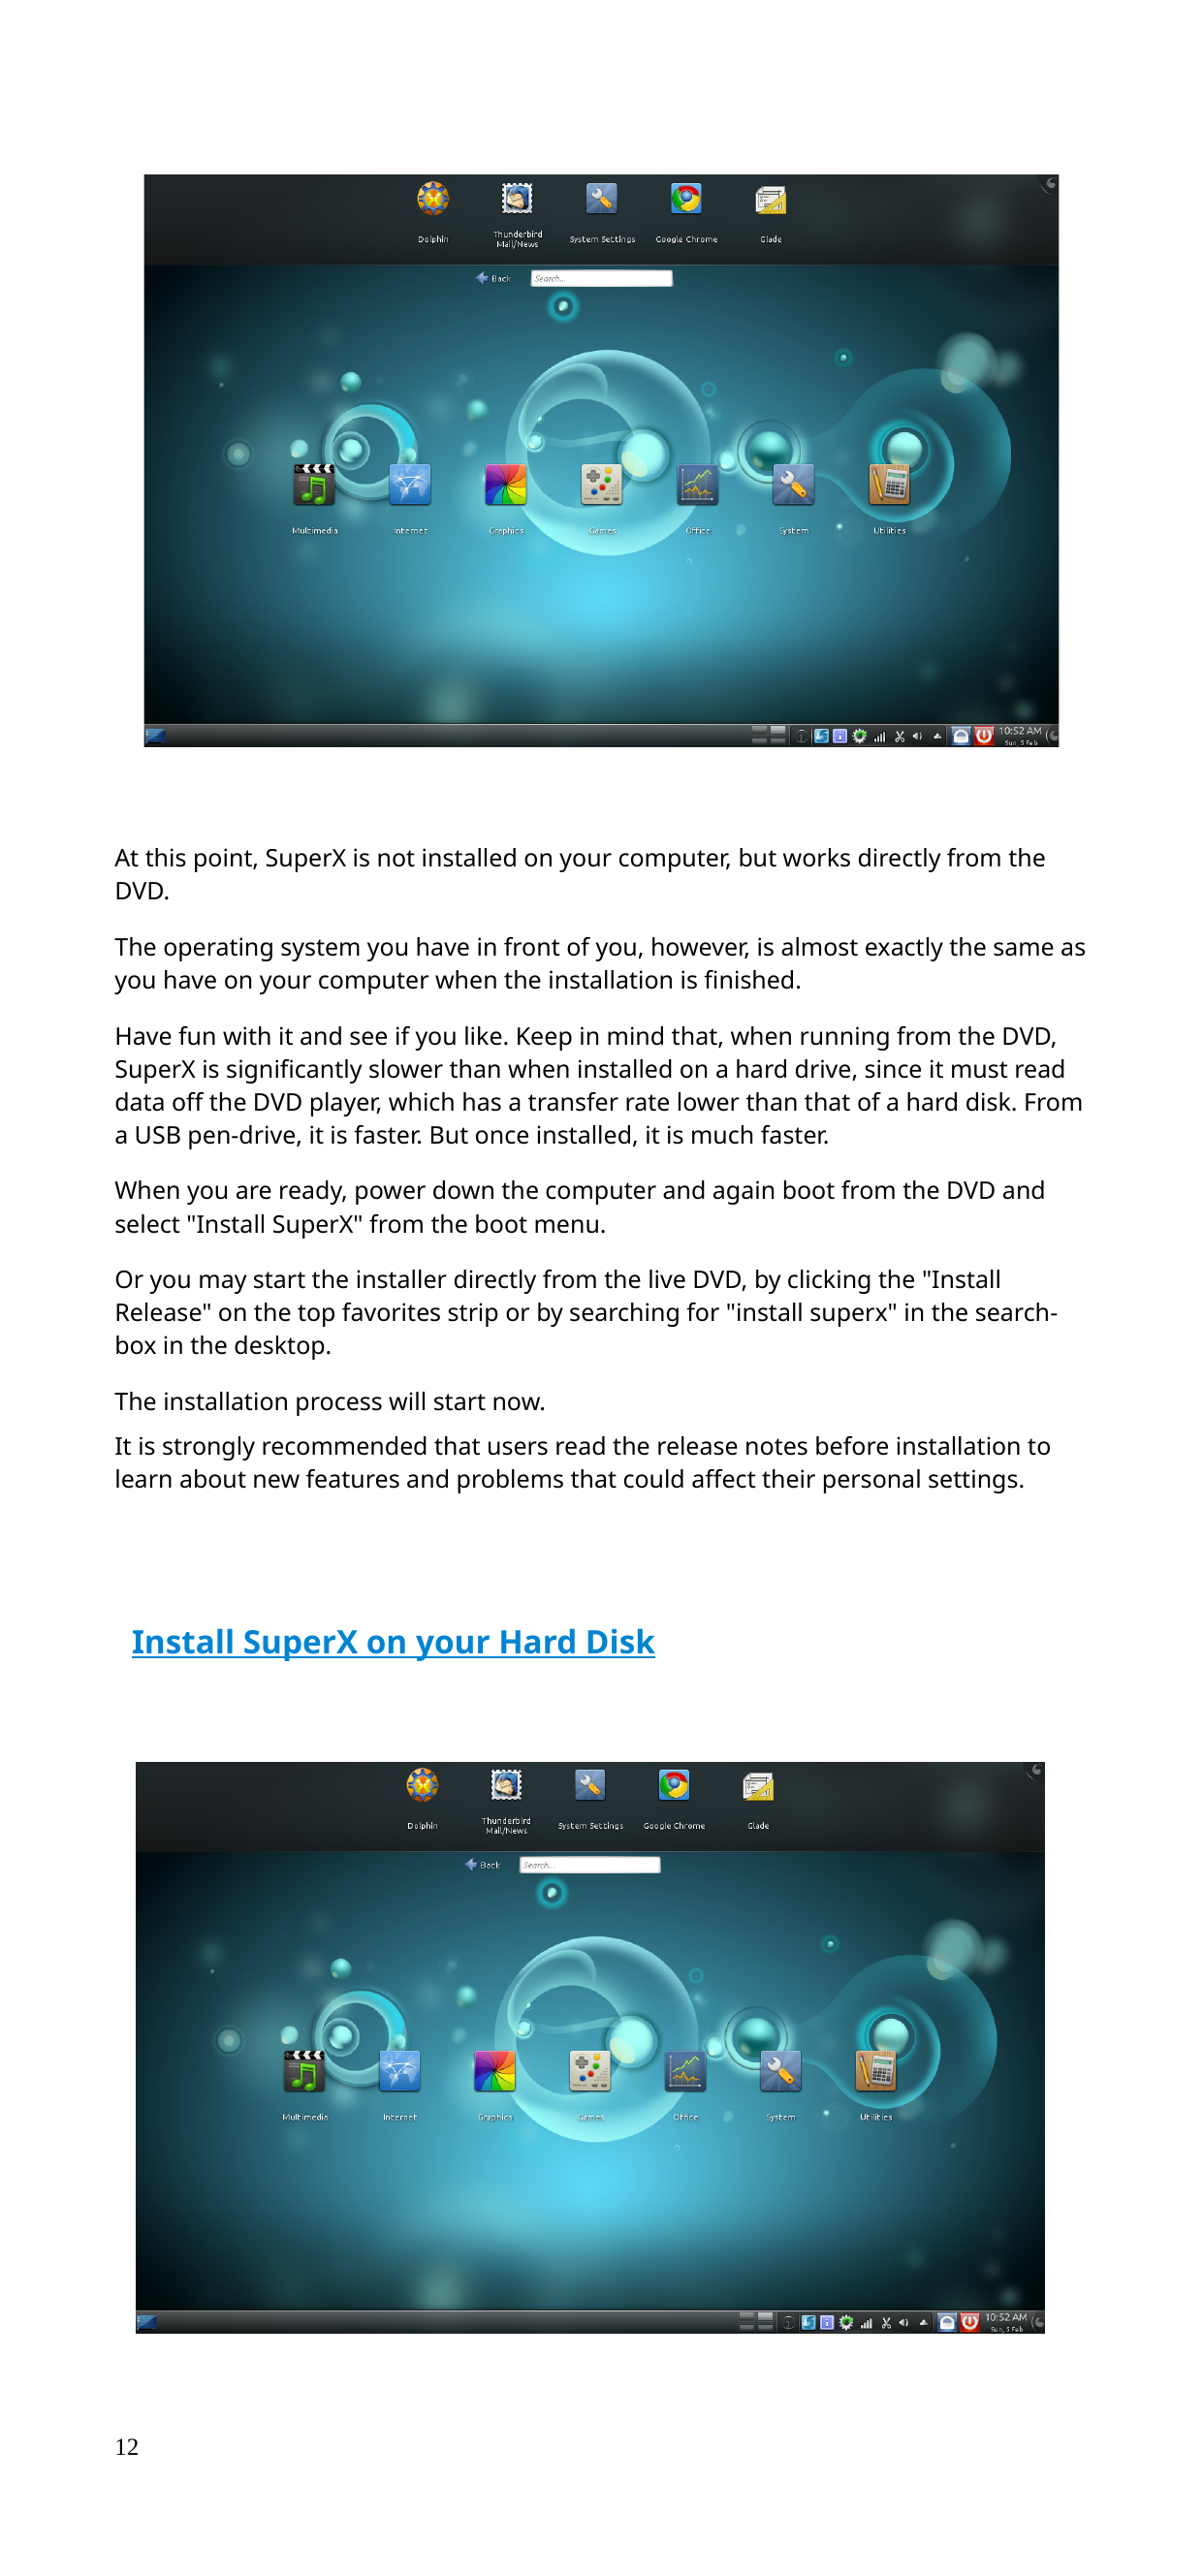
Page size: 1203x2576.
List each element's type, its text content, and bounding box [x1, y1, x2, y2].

text Have fun with it and see if you like. Keep in mind that, when running from the DVD, SuperX is significantly slower than when installed on a hard drive, since it must read data off the DVD player, which has a transfer rate lower than that of a hard disk. From a USB pen-drive, it is faster. But once installed, it is much faster. [114, 1019, 1088, 1151]
subtitle Install SuperX on your Hard Disk [132, 1619, 1088, 1663]
picture [143, 174, 1060, 747]
text Or you may start the installer directly from the live DVD, by clicking the "Install Release" on the top favorites strip or by searching for "install superx" in the search-box in the desktop. [114, 1263, 1088, 1362]
text It is strongly recommended that users read the release notes before installation to learn about new features and problems that could affect their personal settings. [114, 1429, 1088, 1494]
picture [136, 1762, 1045, 2334]
text The operating system you have in front of you, however, is almost exactly the same as you have on your computer when the installation is finished. [114, 930, 1088, 996]
text The installation process will start now. [114, 1384, 1088, 1418]
text When you are ready, power down the computer and again boot from the DVD and select "Install SuperX" from the boot menu. [114, 1174, 1088, 1240]
text At this point, SuperX is not installed on your computer, but works directly from the DVD. [114, 841, 1088, 907]
